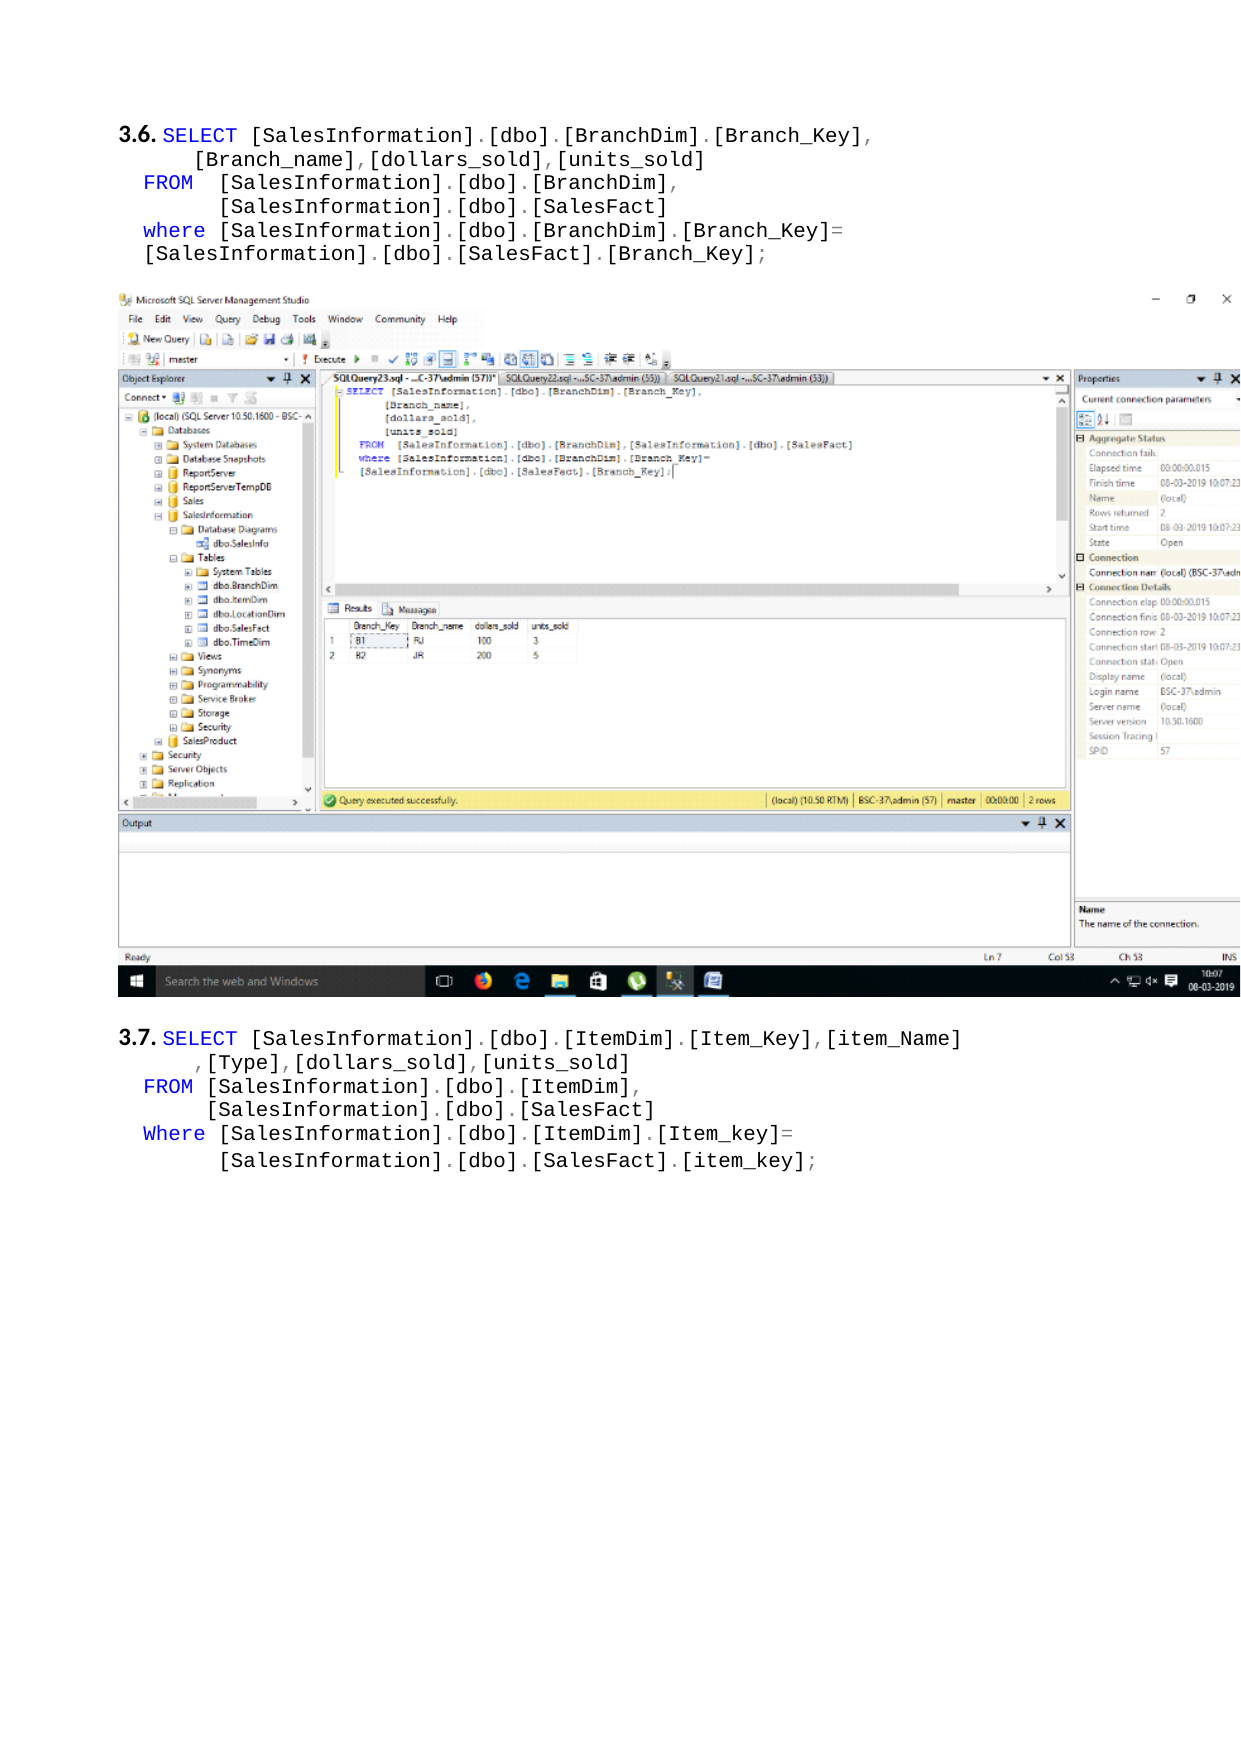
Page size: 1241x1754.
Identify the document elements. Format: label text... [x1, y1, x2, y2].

text FROM [SalesInformation].[dbo].[ItemDim], [118, 1076, 1122, 1099]
text Where [SalesInformation].[dbo].[ItemDim].[Item_key]= [118, 1123, 1122, 1147]
text [SalesInformation].[dbo].[SalesFact] [193, 196, 1122, 219]
text [SalesInformation].[dbo].[SalesFact] [193, 1099, 1122, 1123]
text ,[Type],[dollars_sold],[units_sold] [118, 1052, 1122, 1076]
text where [SalesInformation].[dbo].[BranchDim].[Branch_Key]= [118, 219, 1122, 243]
text [Branch_name],[dollars_sold],[units_sold] [118, 149, 1122, 172]
text 3.7. SELECT [SalesInformation].[dbo].[ItemDim].[Item_Key],[item_Name] [118, 1021, 1122, 1052]
text [SalesInformation].[dbo].[SalesFact].[Branch_Key]; [118, 243, 1122, 267]
text 3.6. SELECT [SalesInformation].[dbo].[BranchDim].[Branch_Key], [118, 118, 1122, 149]
text [SalesInformation].[dbo].[SalesFact].[item_key]; [118, 1150, 1122, 1174]
text FROM [SalesInformation].[dbo].[BranchDim], [118, 172, 1122, 196]
